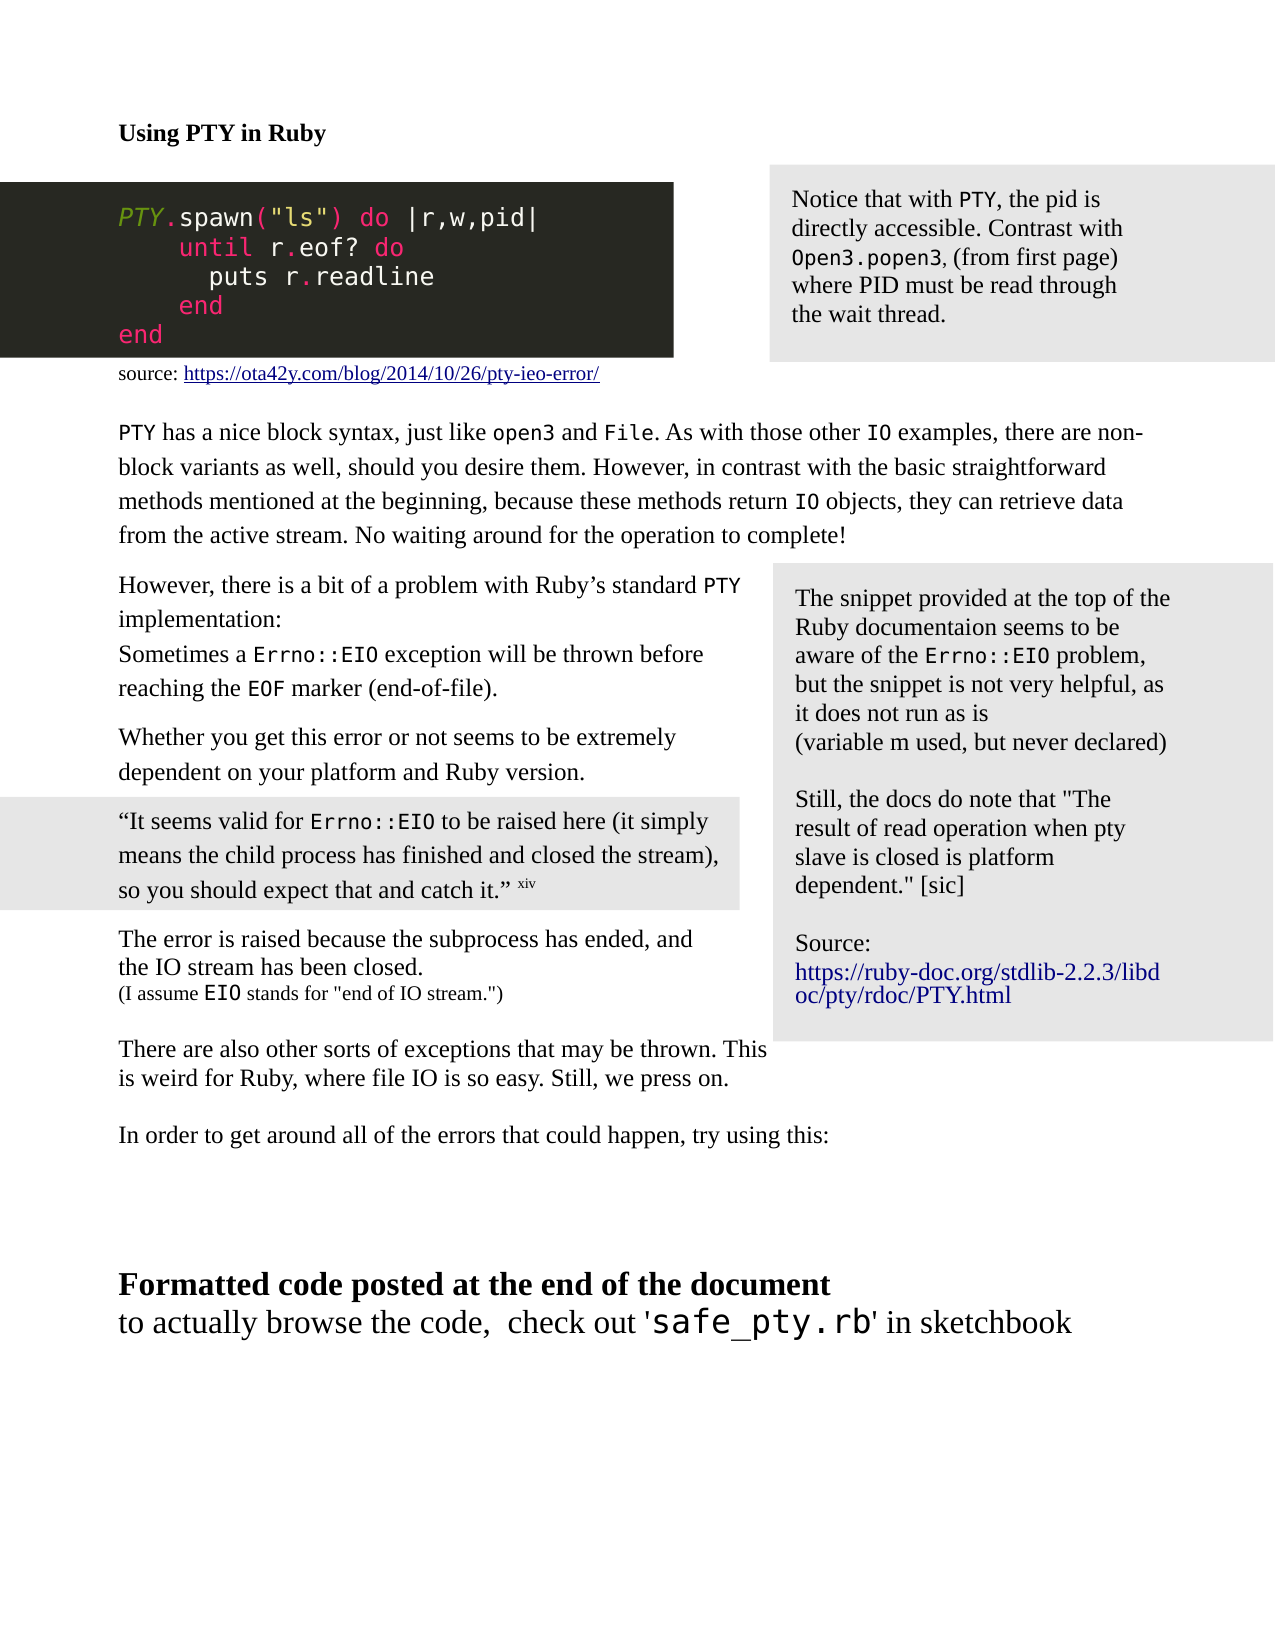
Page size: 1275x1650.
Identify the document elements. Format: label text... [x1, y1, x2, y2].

text PTY.spawn("ls") do |r,w,pid| [674, 203, 769, 233]
text Formatted code posted at the end of the document [118, 1264, 1157, 1303]
text end [674, 291, 769, 320]
text until r.eof? do [674, 233, 769, 262]
text In order to get around all of the errors that could happen, try using this: [118, 1121, 1157, 1149]
text puts r.readline [674, 262, 769, 291]
text Using PTY in Ruby [118, 118, 1157, 147]
text to actually browse the code, check out 'safe_pty.rb' in sketchbook [118, 1303, 1157, 1342]
text However, there is a bit of a problem with Ruby’s standard PTY implementation: Sometimes a Errno::EIO exception will be thrown before reaching the EOF marker (end-of-file). [118, 570, 773, 702]
text PTY has a nice block syntax, just like open3 and File. As with those other IO examples, there are non-block variants as well, should you desire them. However, in contrast with the basic straightforward methods mentioned at the beginning, because these methods return IO objects, they can retrieve data from the active stream. No waiting around for the operation to complete! [118, 417, 1157, 549]
text end [674, 320, 769, 349]
text source: https://ota42y.com/blog/2014/10/26/pty-ieo-error/ [118, 361, 1157, 385]
text The error is raised because the subprocess has ended, and [118, 924, 773, 952]
text Whether you get this error or not seems to be extremely dependent on your platform and Ruby version. [118, 722, 773, 785]
text the IO stream has been closed. [118, 952, 773, 981]
text There are also other sorts of exceptions that may be thrown. This is weird for Ruby, where file IO is so easy. Still, we press on. [118, 1034, 1157, 1092]
text (I assume EIO stands for "end of IO stream.") [118, 981, 773, 1006]
